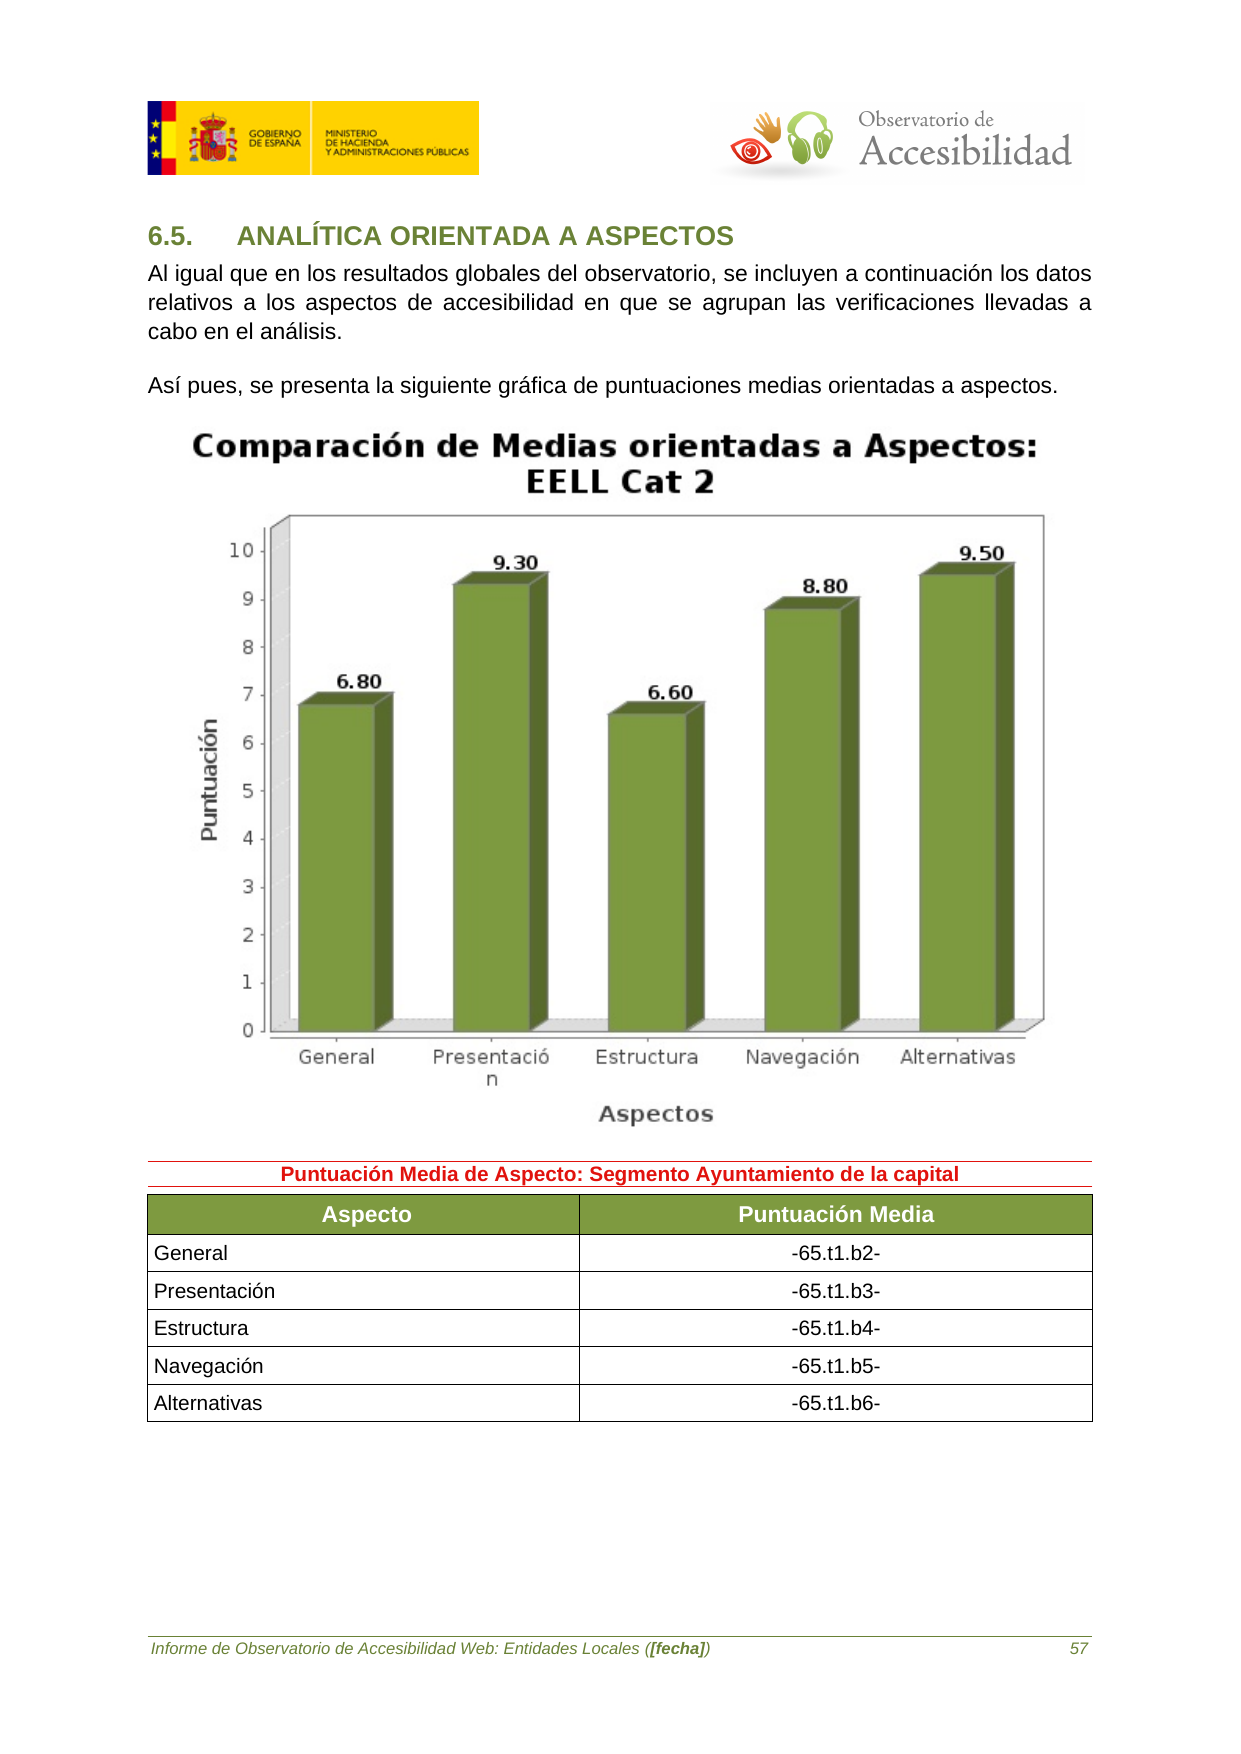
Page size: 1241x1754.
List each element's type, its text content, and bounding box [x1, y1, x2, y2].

table_cell -65.t1.b6- [580, 1385, 1092, 1421]
table_cell Navegación [148, 1347, 579, 1384]
table_cell General [148, 1235, 579, 1271]
table_cell -65.t1.b5- [580, 1347, 1092, 1384]
table_cell Presentación [148, 1272, 579, 1309]
table_cell -65.t1.b4- [580, 1310, 1092, 1346]
table_cell -65.t1.b3- [580, 1272, 1092, 1309]
text Al igual que en los resultados globales del observatorio, se incluyen a continuación los datos relativos a los aspectos de accesibilidad en que se agrupan las verificaciones llevadas a cabo en el análisis. [148, 260, 1092, 344]
table_cell Estructura [148, 1310, 579, 1346]
table_cell Alternativas [148, 1385, 579, 1421]
picture [147, 101, 479, 175]
subtitle Analítica orientada a aspectos [148, 220, 1092, 251]
picture [710, 102, 1086, 185]
table_header Puntuación Media [580, 1195, 1092, 1234]
picture [178, 426, 1062, 1136]
text Así pues, se presenta la siguiente gráfica de puntuaciones medias orientadas a aspectos. [148, 372, 1092, 398]
text Puntuación Media de Aspecto: Segmento Ayuntamiento de la capital [148, 1162, 1092, 1186]
table_cell -65.t1.b2- [580, 1235, 1092, 1271]
table_header Aspecto [148, 1195, 579, 1234]
